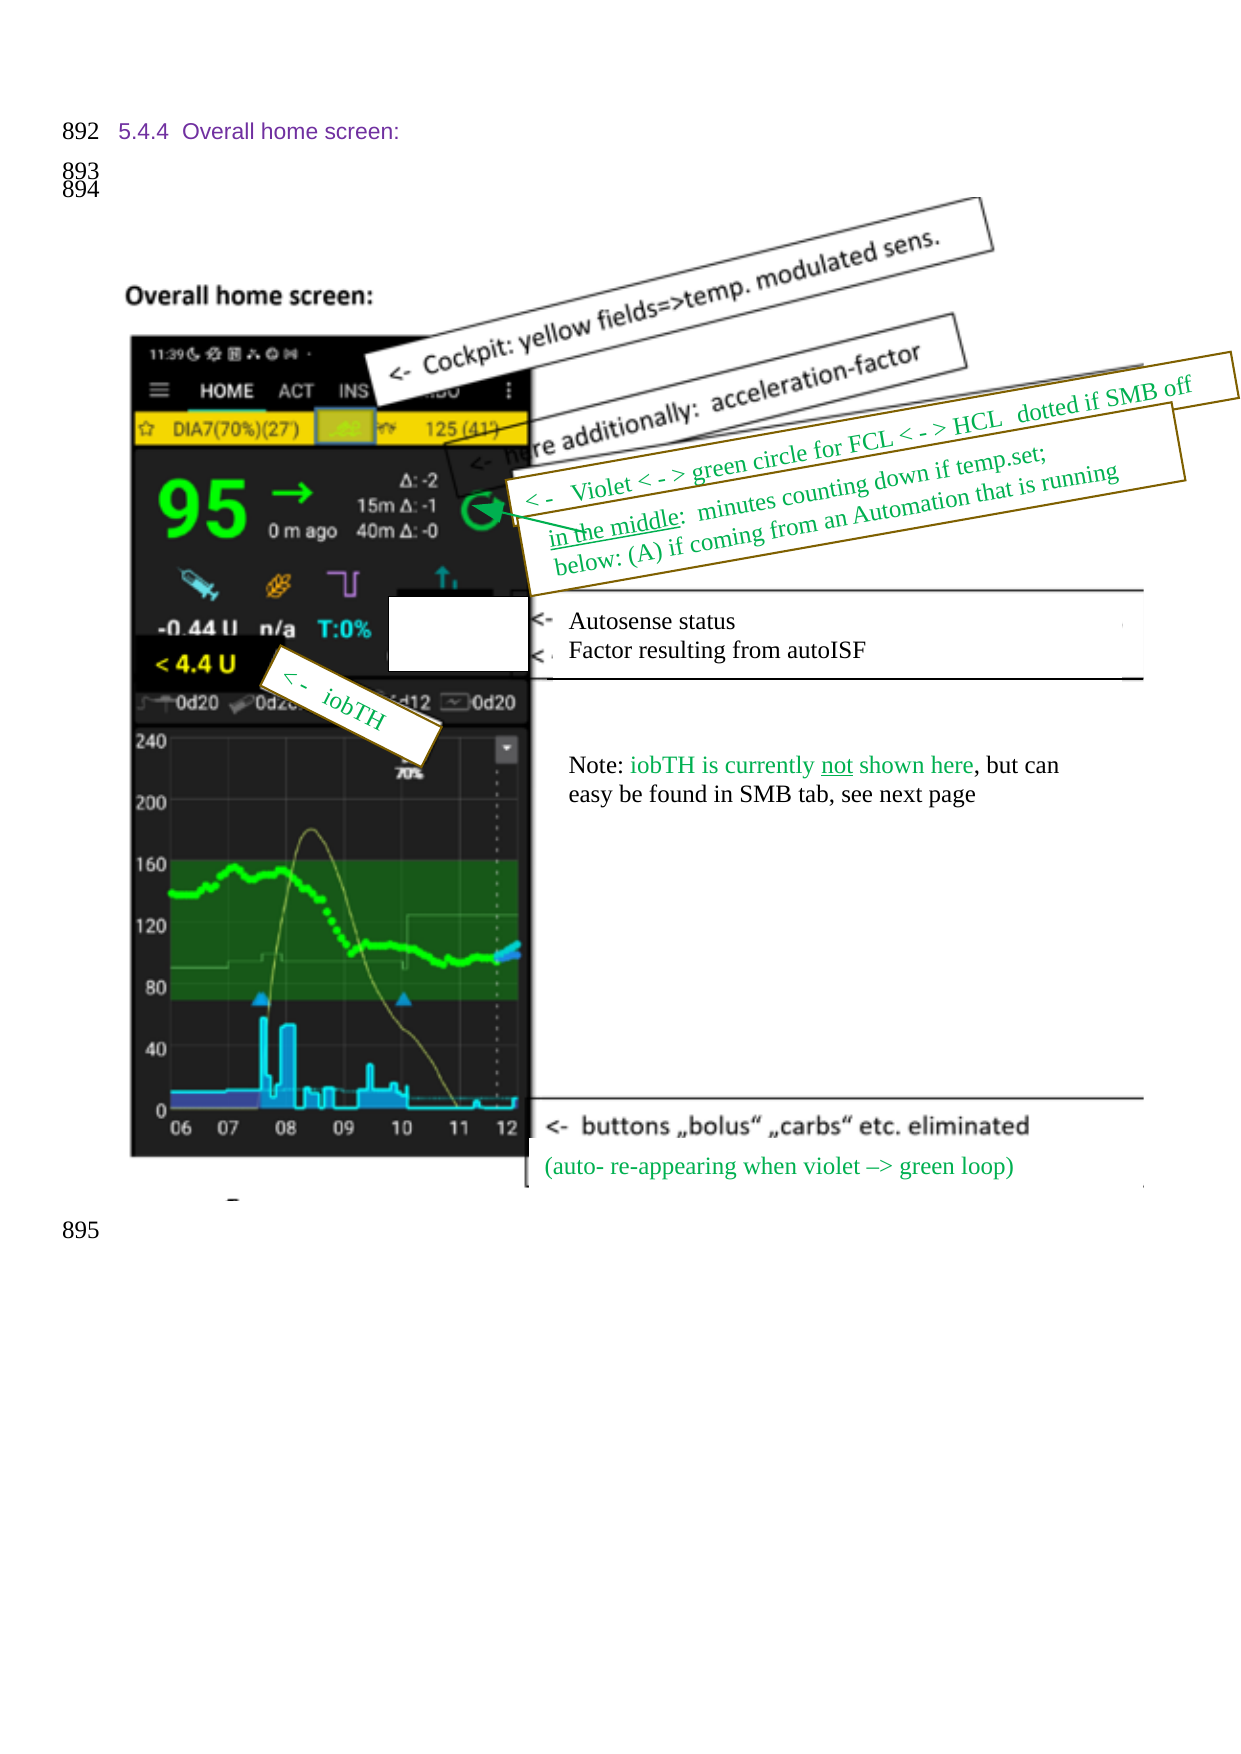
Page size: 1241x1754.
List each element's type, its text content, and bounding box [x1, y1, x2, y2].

text ai: 111% [404, 633, 513, 662]
text Factor resulting from autoISF [568, 635, 1107, 664]
text Autosense status [568, 606, 1107, 635]
text 5.4.4 Overall home screen: (The violet FCL button might not yet be launched; bottom buttons can also be manually eliminated via AAPS Preferences/Overview/Buttons) [118, 118, 1122, 184]
text as: 100% [404, 605, 513, 633]
text Note: iobTH is currently not shown here, but can easy be found in SMB tab, see next page [568, 750, 1107, 807]
